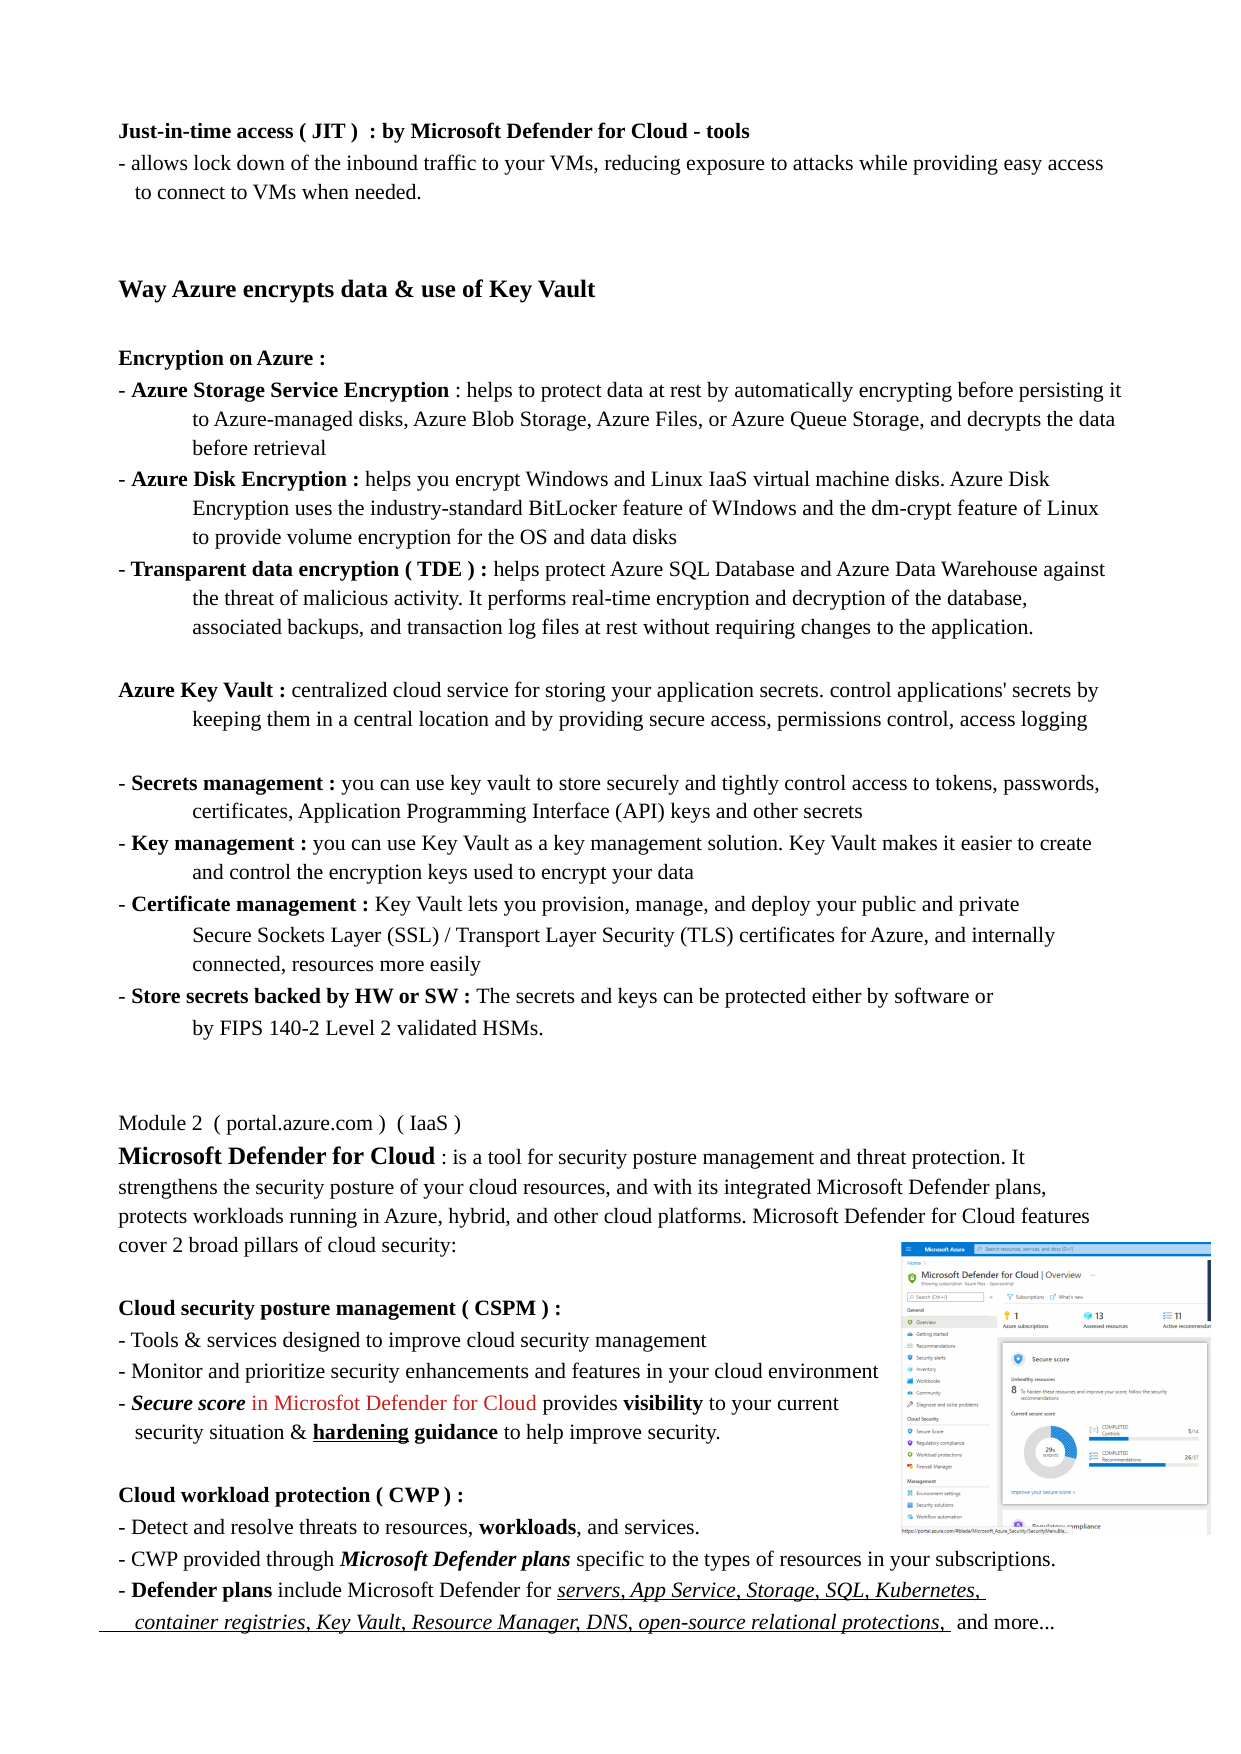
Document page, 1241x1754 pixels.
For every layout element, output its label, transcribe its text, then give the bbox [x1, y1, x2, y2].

text container registries, Key Vault, Resource Manager, DNS, open-source relational protections, and more... [99, 1609, 1122, 1634]
text - Defender plans include Microsoft Defender for servers, App Service, Storage, SQL, Kubernetes, [99, 1577, 1122, 1603]
text - Transparent data encryption ( TDE ) : helps protect Azure SQL Database and Azure Data Warehouse against the threat of malicious activity. It performs real-time encryption and decryption of the database, associated backups, and transaction log files at rest without requiring changes to the application. [99, 556, 1122, 639]
text Way Azure encrypts data & use of Key Vault [99, 274, 1122, 302]
text Secure Sockets Layer (SSL) / Transport Layer Security (TLS) certificates for Azure, and internally connected, resources more easily [99, 922, 1122, 977]
text Microsoft Defender for Cloud : is a tool for security posture management and threat protection. It strengthens the security posture of your cloud resources, and with its integrated Microsoft Defender plans, protects workloads running in Azure, hybrid, and other cloud platforms. Microsoft Defender for Cloud features cover 2 broad pillars of cloud security: [99, 1141, 1122, 1257]
text - Key management : you can use Key Vault as a key management solution. Key Vault makes it easier to create and control the encryption keys used to encrypt your data [99, 830, 1122, 884]
text - Azure Disk Encryption : helps you encrypt Windows and Linux IaaS virtual machine disks. Azure Disk Encryption uses the industry-standard BitLocker feature of WIndows and the dm-crypt feature of Linux to provide volume encryption for the OS and data disks [99, 466, 1122, 549]
text by FIPS 140-2 Level 2 validated HSMs. [99, 1015, 1122, 1040]
text - Monitor and prioritize security enhancements and features in your cloud environment [99, 1358, 901, 1384]
text Encryption on Azure : [99, 345, 1122, 370]
text - allows lock down of the inbound traffic to your VMs, reducing exposure to attacks while providing easy access to connect to VMs when needed. [99, 150, 1122, 204]
text - Tools & services designed to improve cloud security management [99, 1327, 901, 1352]
picture [901, 1242, 1211, 1535]
text Module 2 ( portal.azure.com ) ( IaaS ) [99, 1110, 1122, 1135]
text Cloud security posture management ( CSPM ) : [99, 1295, 901, 1320]
text - Store secrets backed by HW or SW : The secrets and keys can be protected either by software or [99, 983, 1122, 1008]
text Azure Key Vault : centralized cloud service for storing your application secrets. control applications' secrets by keeping them in a central location and by providing secure access, permissions control, access logging [99, 677, 1122, 731]
text - Azure Storage Service Encryption : helps to protect data at rest by automatically encrypting before persisting it to Azure-managed disks, Azure Blob Storage, Azure Files, or Azure Queue Storage, and decrypts the data before retrieval [99, 377, 1122, 460]
text - Detect and resolve threats to resources, workloads, and services. [99, 1514, 1122, 1539]
text Just-in-time access ( JIT ) : by Microsoft Defender for Cloud - tools [99, 118, 1122, 143]
text - Secure score in Microsfot Defender for Cloud provides visibility to your current security situation & hardening guidance to help improve security. [99, 1390, 901, 1444]
text Cloud workload protection ( CWP ) : [99, 1482, 901, 1508]
text - Certificate management : Key Vault lets you provision, manage, and deploy your public and private [99, 891, 1122, 916]
text - Secrets management : you can use key vault to store securely and tightly control access to tokens, passwords, certificates, Application Programming Interface (API) keys and other secrets [99, 769, 1122, 824]
text - CWP provided through Microsoft Defender plans specific to the types of resources in your subscriptions. [99, 1546, 1122, 1571]
